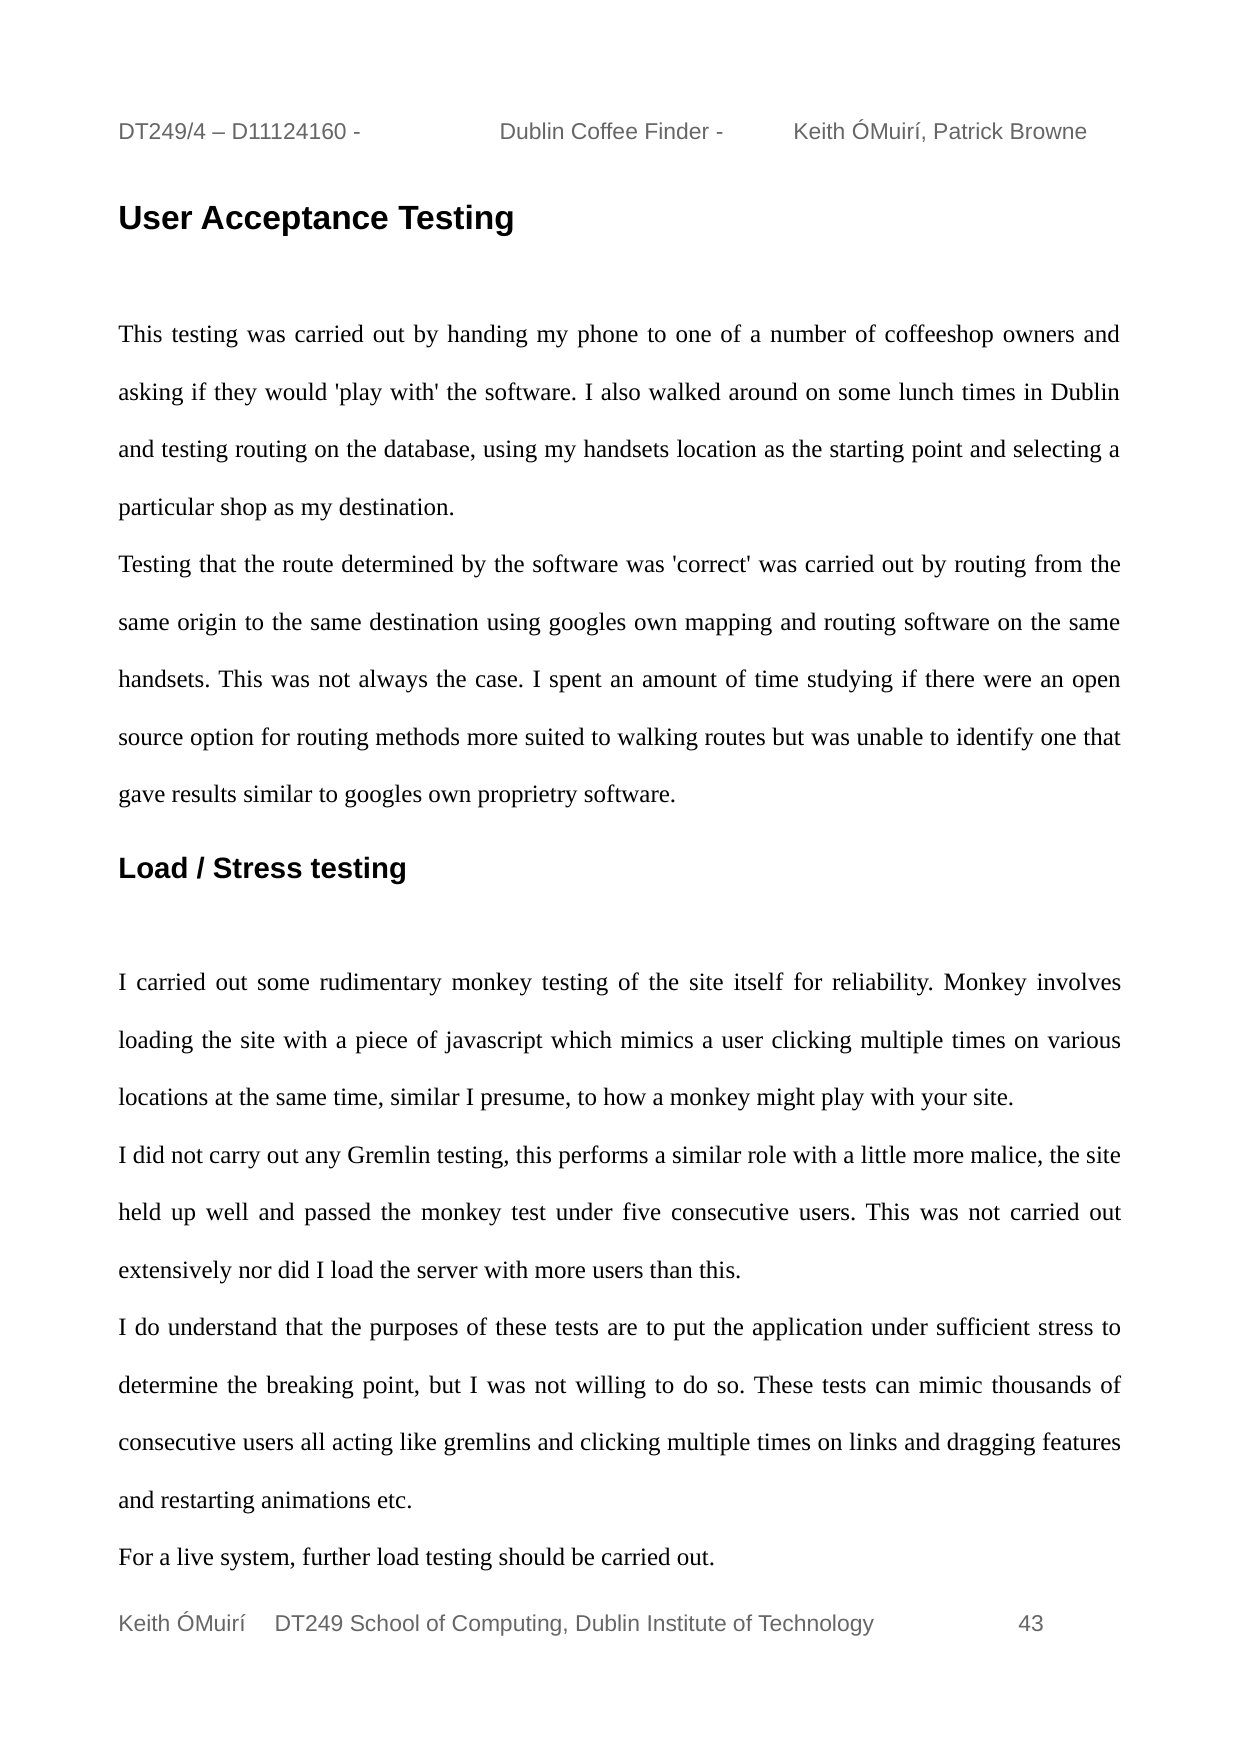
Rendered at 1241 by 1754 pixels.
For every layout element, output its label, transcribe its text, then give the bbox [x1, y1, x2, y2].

text I did not carry out any Gremlin testing, this performs a similar role with a little more malice, the site held up well and passed the monkey test under five consecutive users. This was not carried out extensively nor did I load the server with more users than this. [118, 1140, 1122, 1284]
text This testing was carried out by handing my phone to one of a number of coffeeshop owners and asking if they would 'play with' the software. I also walked around on some lunch times in Dublin and testing routing on the database, using my handsets location as the starting point and selecting a particular shop as my destination. [118, 319, 1122, 520]
subtitle Load / Stress testing [118, 851, 1122, 885]
text Testing that the route determined by the software was 'correct' was carried out by routing from the same origin to the same destination using googles own mapping and routing software on the same handsets. This was not always the case. I spent an amount of time studying if there were an open source option for routing methods more suited to walking routes but was unable to identify one that gave results similar to googles own proprietry software. [118, 549, 1122, 808]
text I carried out some rudimentary monkey testing of the site itself for reliability. Monkey involves loading the site with a piece of javascript which mimics a user clicking multiple times on various locations at the same time, similar I presume, to how a monkey might play with your site. [118, 967, 1122, 1111]
text I do understand that the purposes of these tests are to put the application under sufficient stress to determine the breaking point, but I was not willing to do so. These tests can mimic thousands of consecutive users all acting like gremlins and clicking multiple times on links and dragging features and restarting animations etc. [118, 1312, 1122, 1514]
text For a live system, further load testing should be carried out. [118, 1542, 1122, 1571]
subtitle User Acceptance Testing [118, 198, 1122, 237]
